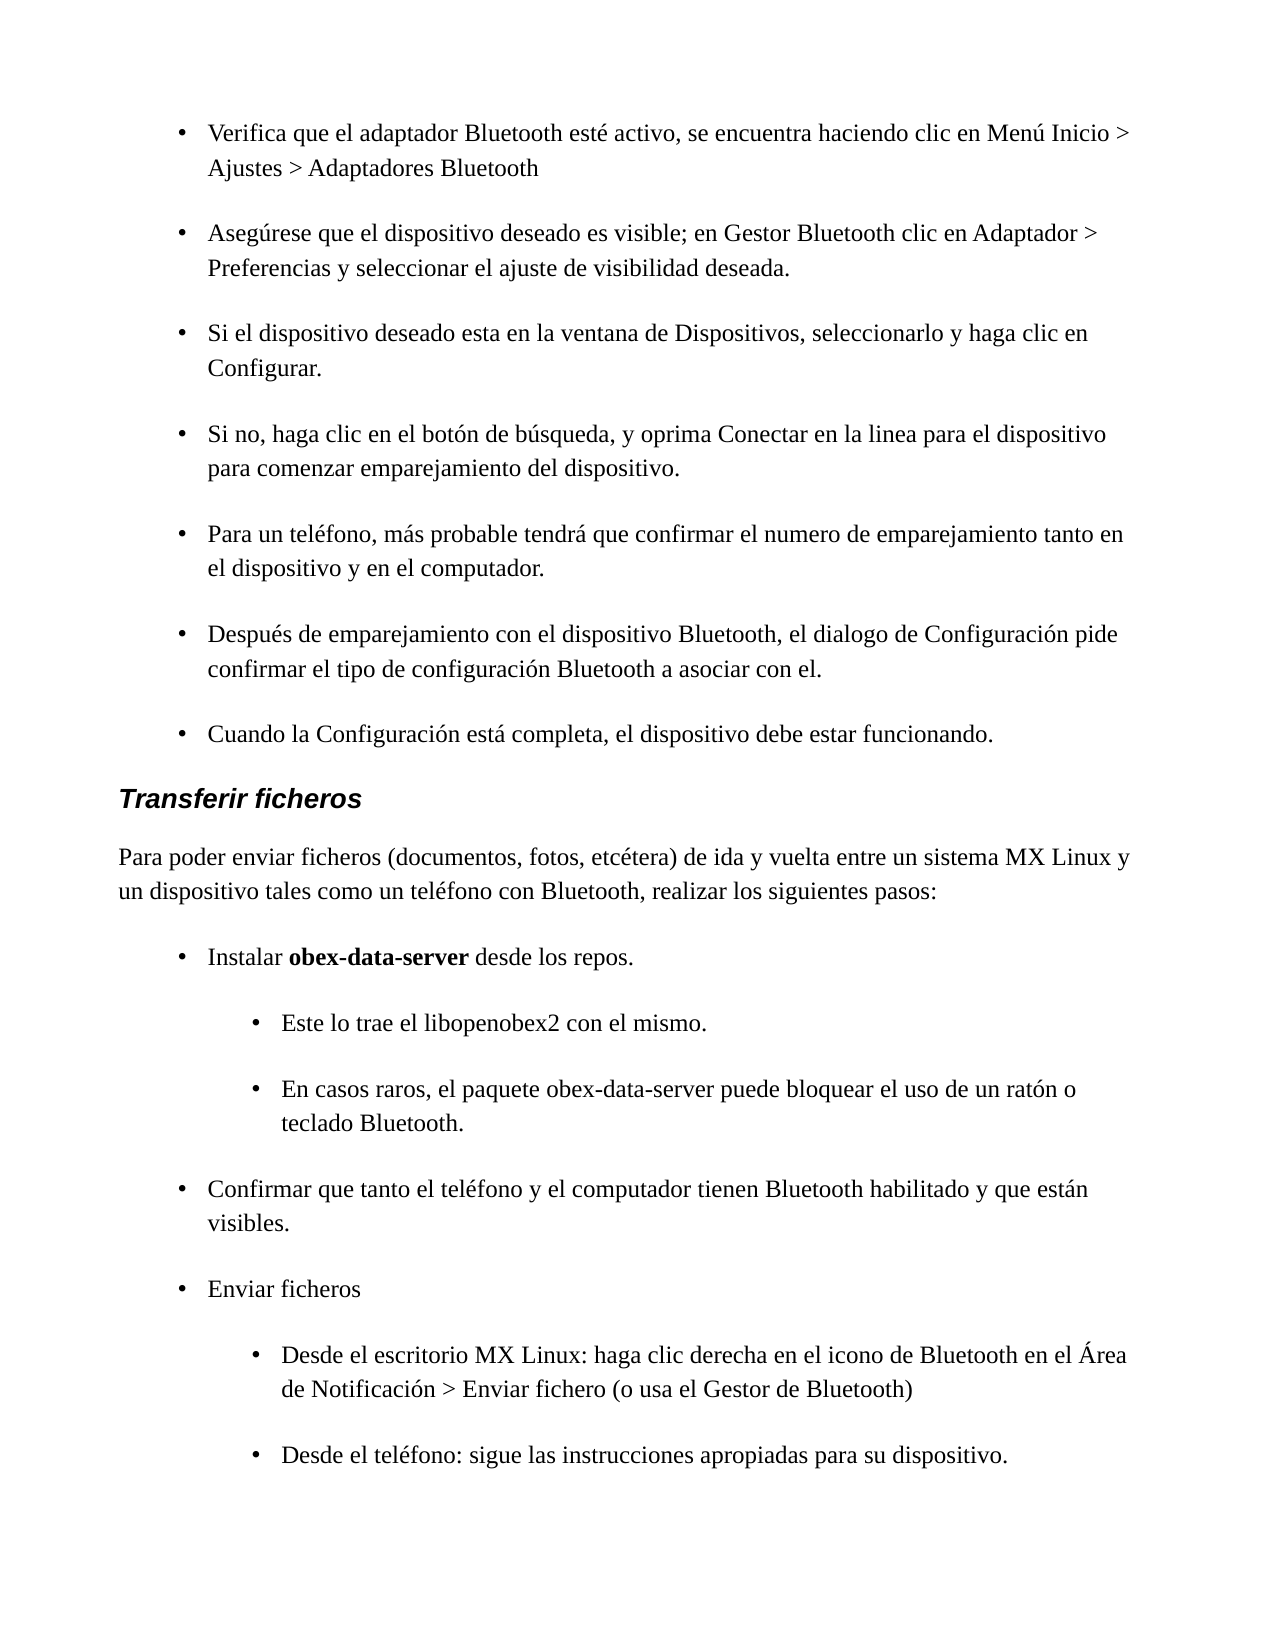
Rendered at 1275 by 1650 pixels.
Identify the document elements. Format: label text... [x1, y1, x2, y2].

list En casos raros, el paquete obex-data-server puede bloquear el uso de un ratón o teclado Bluetooth. [252, 1074, 1141, 1137]
list Este lo trae el libopenobex2 con el mismo. [252, 1008, 1141, 1037]
subtitle Transferir ficheros [118, 782, 1157, 814]
list Después de emparejamiento con el dispositivo Bluetooth, el dialogo de Configuración pide confirmar el tipo de configuración Bluetooth a asociar con el. [178, 619, 1141, 682]
list Si no, haga clic en el botón de búsqueda, y oprima Conectar en la linea para el dispositivo para comenzar emparejamiento del dispositivo. [178, 419, 1141, 482]
list Desde el teléfono: sigue las instrucciones apropiadas para su dispositivo. [252, 1440, 1141, 1469]
list Verifica que el adaptador Bluetooth esté activo, se encuentra haciendo clic en Menú Inicio > Ajustes > Adaptadores Bluetooth [178, 118, 1141, 181]
list Enviar ficheros [178, 1274, 1141, 1303]
list Desde el escritorio MX Linux: haga clic derecha en el icono de Bluetooth en el Área de Notificación > Enviar fichero (o usa el Gestor de Bluetooth) [252, 1340, 1141, 1403]
list Para un teléfono, más probable tendrá que confirmar el numero de emparejamiento tanto en el dispositivo y en el computador. [178, 519, 1141, 582]
list Asegúrese que el dispositivo deseado es visible; en Gestor Bluetooth clic en Adaptador > Preferencias y seleccionar el ajuste de visibilidad deseada. [178, 218, 1141, 282]
list Cuando la Configuración está completa, el dispositivo debe estar funcionando. [178, 719, 1141, 748]
list Confirmar que tanto el teléfono y el computador tienen Bluetooth habilitado y que están visibles. [178, 1174, 1141, 1237]
text Para poder enviar ficheros (documentos, fotos, etcétera) de ida y vuelta entre un sistema MX Linux y un dispositivo tales como un teléfono con Bluetooth, realizar los siguientes pasos: [118, 842, 1157, 905]
list Instalar obex-data-server desde los repos. [178, 942, 1141, 971]
list Si el dispositivo deseado esta en la ventana de Dispositivos, seleccionarlo y haga clic en Configurar. [178, 318, 1141, 382]
